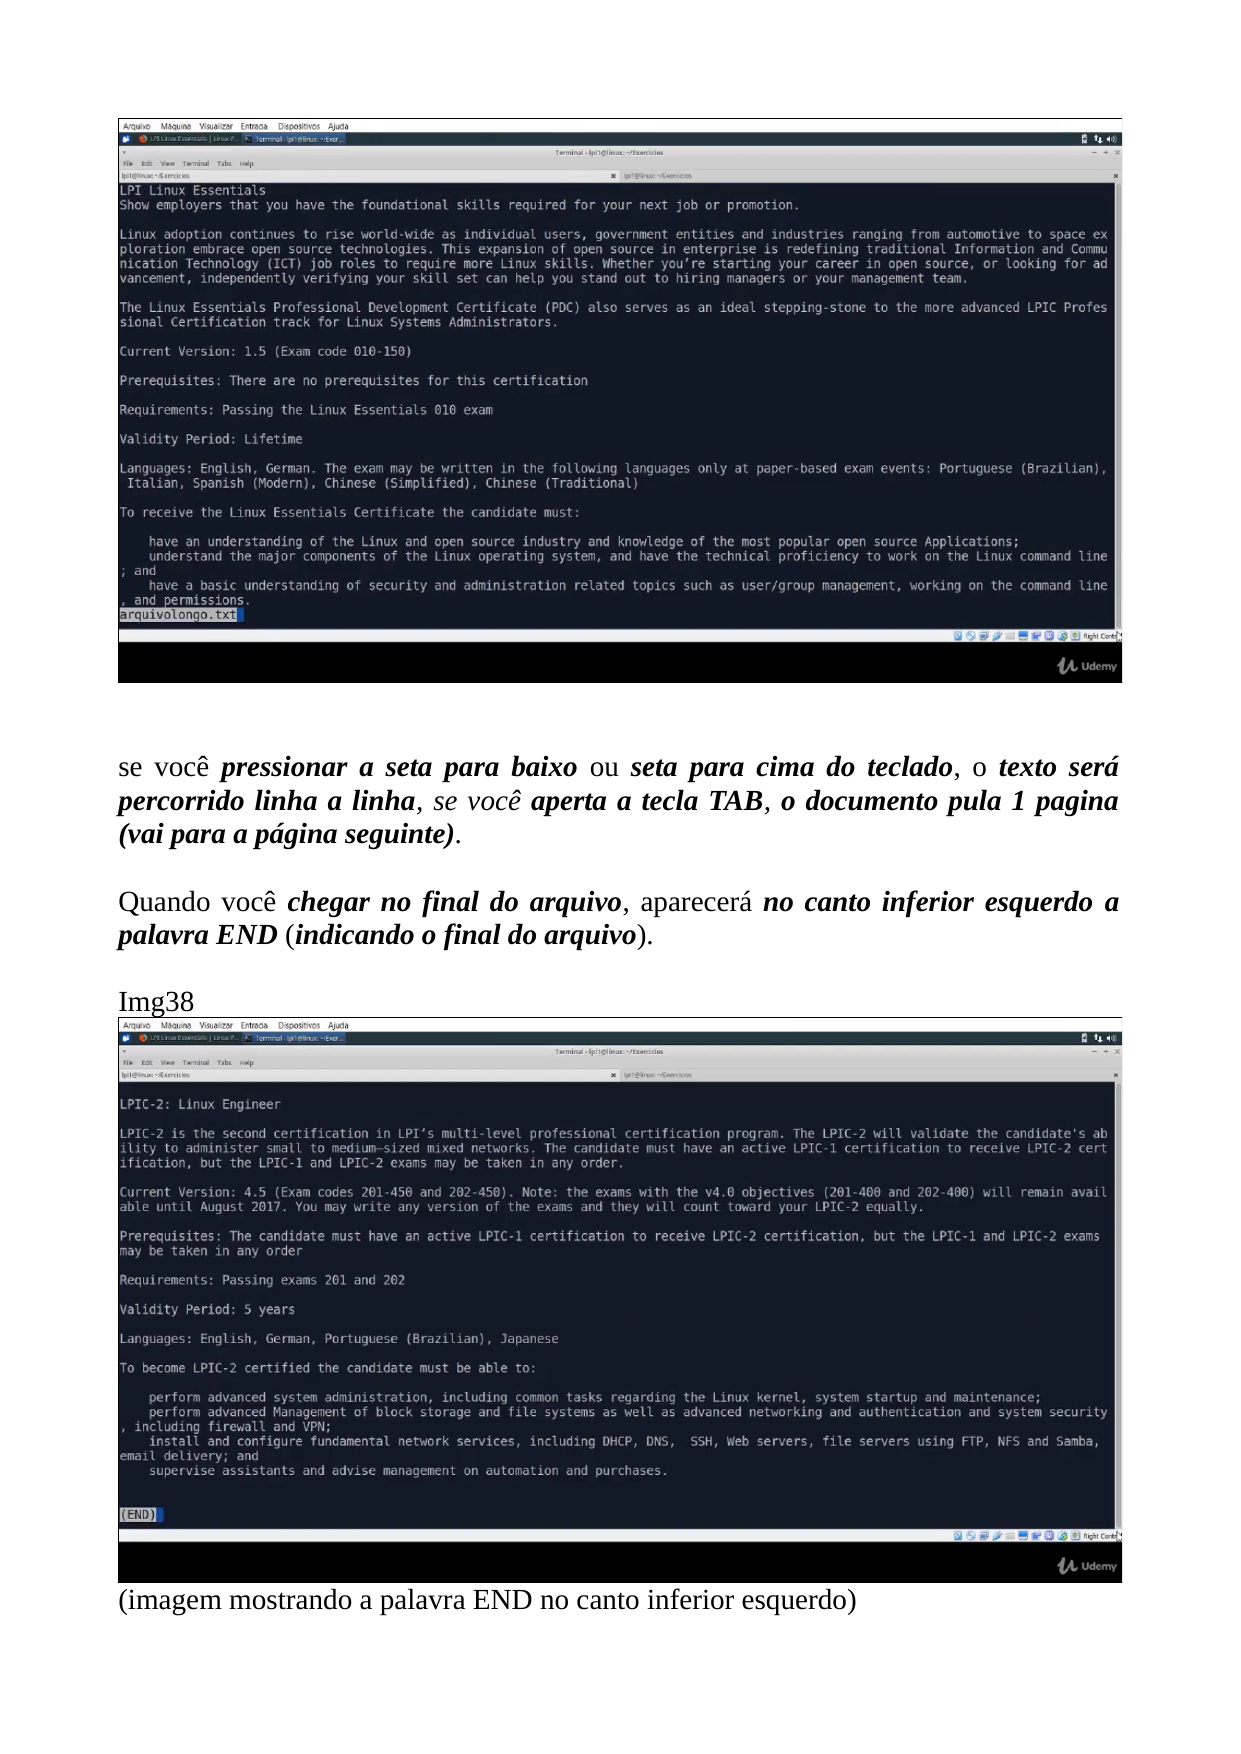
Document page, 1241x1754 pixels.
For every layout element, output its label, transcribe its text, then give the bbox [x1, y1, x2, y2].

picture [118, 1017, 1123, 1583]
picture [118, 118, 1123, 683]
text Quando você chegar no final do arquivo, aparecerá no canto inferior esquerdo a palavra END (indicando o final do arquivo). [118, 884, 1122, 951]
text se você pressionar a seta para baixo ou seta para cima do teclado, o texto será percorrido linha a linha, se você aperta a tecla TAB, o documento pula 1 pagina (vai para a página seguinte). [118, 749, 1122, 850]
text Img38 [118, 984, 1122, 1017]
text (imagem mostrando a palavra END no canto inferior esquerdo) [118, 1583, 1122, 1616]
